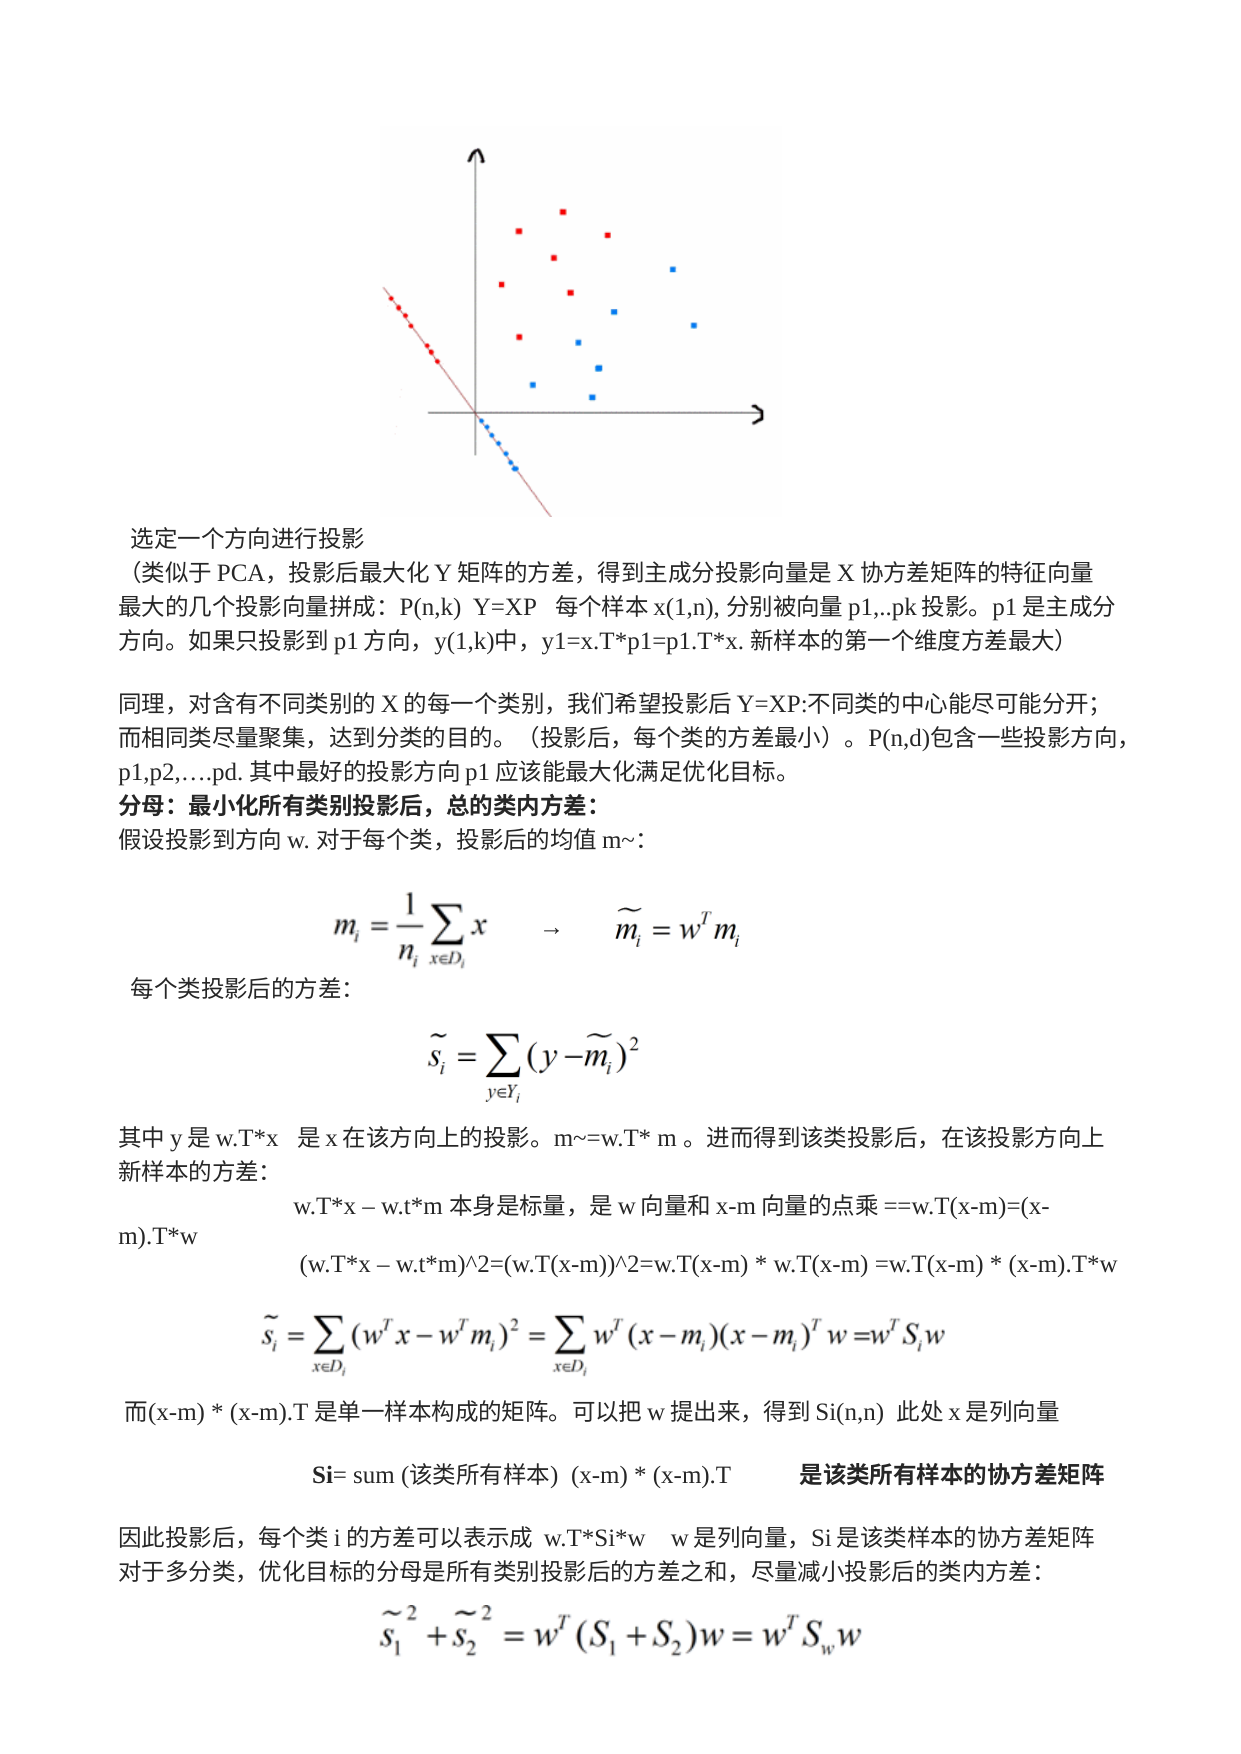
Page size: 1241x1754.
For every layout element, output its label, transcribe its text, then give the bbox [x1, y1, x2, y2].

text [751, 912, 1122, 941]
picture [255, 1301, 957, 1379]
picture [380, 126, 783, 517]
text 而(x-m) * (x-m).T 是单一样本构成的矩阵。可以把w提出来，得到Si(n,n) 此处x是列向量 [118, 1393, 1122, 1427]
text 假设投影到方向w. 对于每个类，投影后的均值m~： [118, 821, 1122, 855]
text 因此投影后，每个类i的方差可以表示成 w.T*Si*w w是列向量，Si是该类样本的协方差矩阵 [118, 1519, 1122, 1553]
text → [495, 912, 610, 941]
picture [610, 899, 751, 955]
text [118, 912, 329, 941]
text 选定一个方向进行投影 [118, 521, 1122, 554]
picture [374, 1605, 866, 1671]
text 其中y是w.T*x 是x在该方向上的投影。m~=w.T* m 。进而得到该类投影后，在该投影方向上新样本的方差： [118, 1119, 1122, 1187]
text Si= sum (该类所有样本) (x-m) * (x-m).T 是该类所有样本的协方差矩阵 [118, 1456, 1122, 1490]
text w.T*x – w.t*m 本身是标量，是w向量和x-m向量的点乘 ==w.T(x-m)=(x-m).T*w [118, 1187, 1122, 1249]
picture [421, 1017, 651, 1104]
text 分母：最小化所有类别投影后，总的类内方差： [118, 787, 1122, 821]
text 同理，对含有不同类别的X的每一个类别，我们希望投影后Y=XP:不同类的中心能尽可能分开；而相同类尽量聚集，达到分类的目的。（投影后，每个类的方差最小）。P(n,d)包含一些投影方向，p1,p2,….pd. 其中最好的投影方向p1应该能最大化满足优化目标。 [118, 685, 1122, 787]
text 对于多分类，优化目标的分母是所有类别投影后的方差之和，尽量减小投影后的类内方差： [118, 1553, 1122, 1587]
text 每个类投影后的方差： [118, 970, 1122, 1004]
picture [329, 884, 495, 970]
text （类似于PCA，投影后最大化Y矩阵的方差，得到主成分投影向量是X协方差矩阵的特征向量 最大的几个投影向量拼成：P(n,k) Y=XP 每个样本x(1,n), 分别被向量p1,..pk投影。p1是主成分方向。如果只投影到p1方向，y(1,k)中，y1=x.T*p1=p1.T*x. 新样本的第一个维度方差最大） [118, 554, 1122, 656]
text (w.T*x – w.t*m)^2=(w.T(x-m))^2=w.T(x-m) * w.T(x-m) =w.T(x-m) * (x-m).T*w [118, 1249, 1122, 1278]
